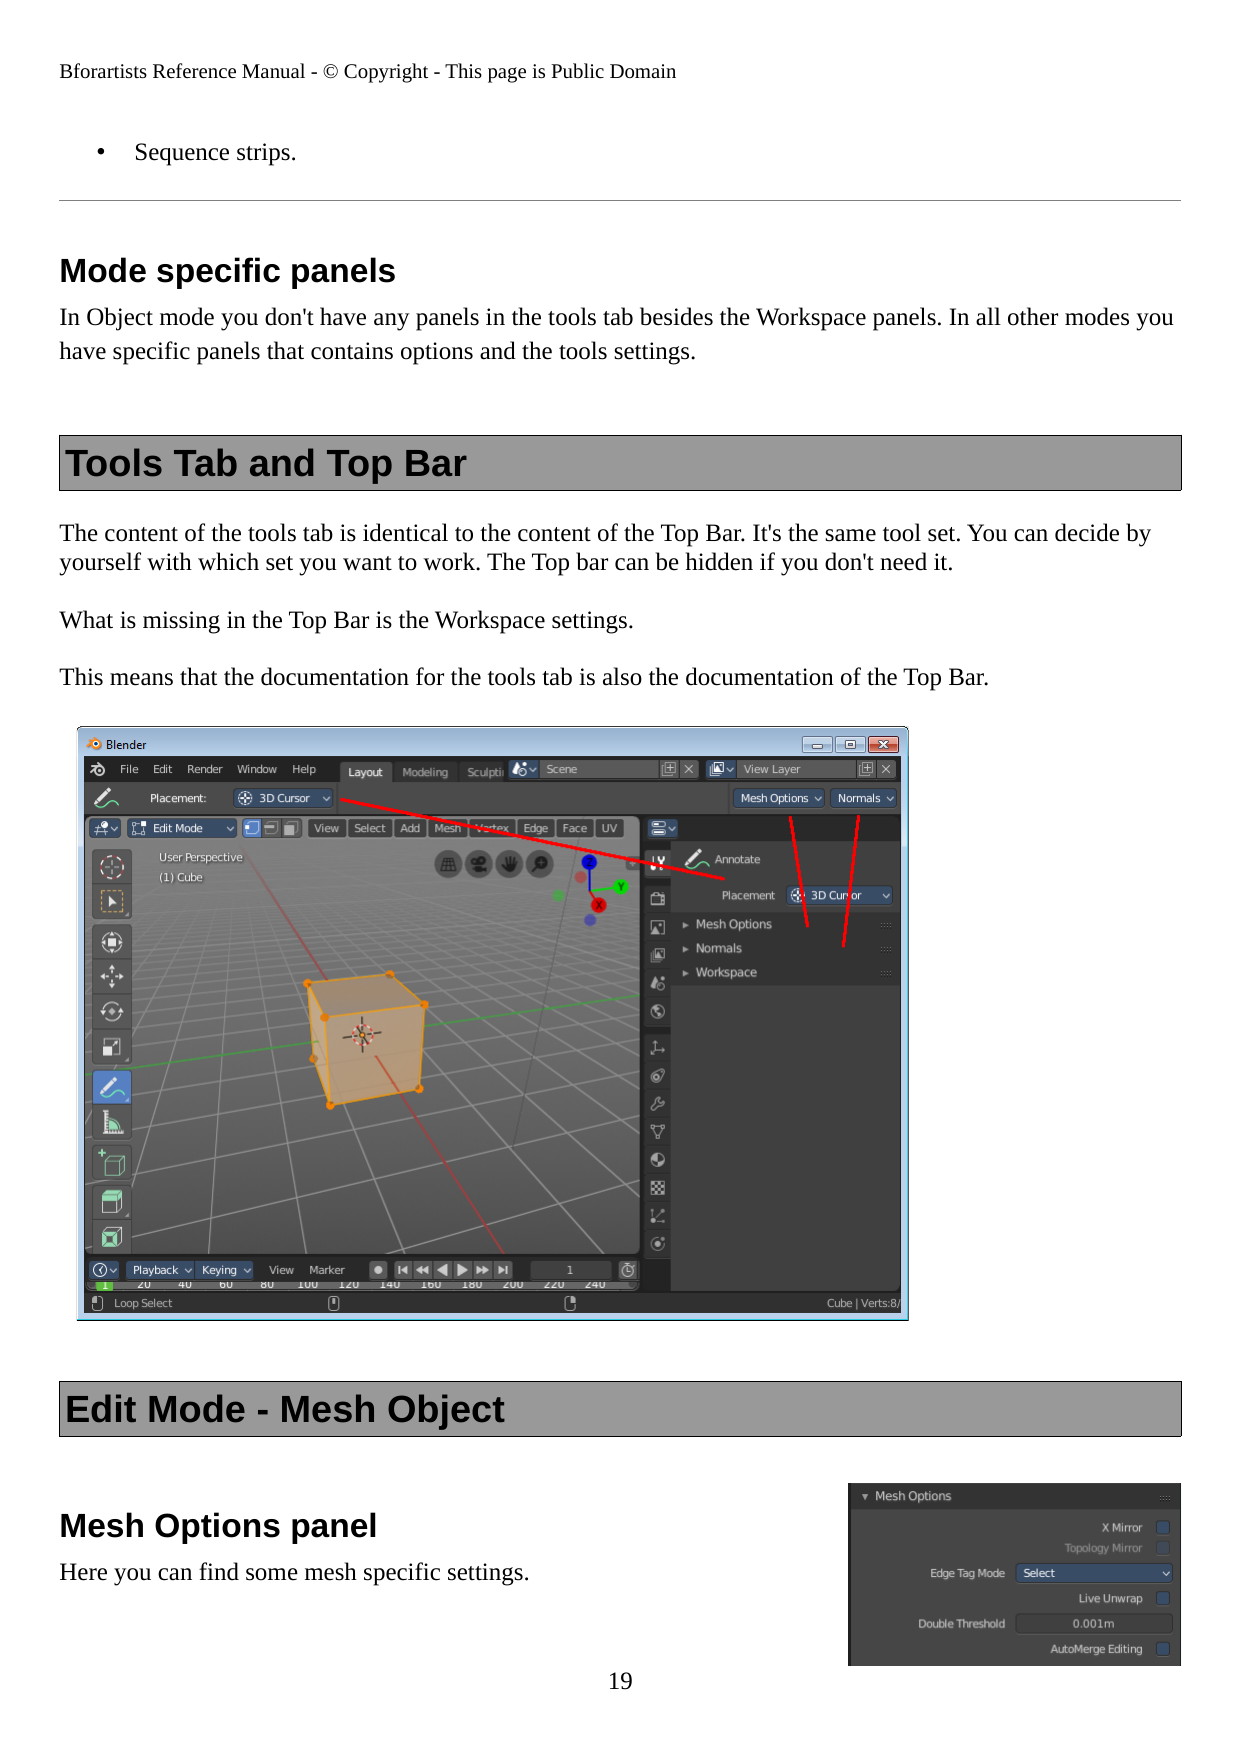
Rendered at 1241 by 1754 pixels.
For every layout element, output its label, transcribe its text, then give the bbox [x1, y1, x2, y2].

picture [848, 1483, 1182, 1666]
table_header Tools Tab and Top Bar [60, 436, 1181, 490]
picture [76, 726, 909, 1321]
text The content of the tools tab is identical to the content of the Top Bar. It's the same tool set. You can decide by yourself with which set you want to work. The Top bar can be hidden if you don't need it. [59, 518, 1181, 576]
text This means that the documentation for the tools tab is also the documentation of the Top Bar. [59, 662, 1181, 691]
subtitle Mesh Options panel [59, 1506, 848, 1545]
table_header Edit Mode - Mesh Object [60, 1382, 1181, 1436]
text In Object mode you don't have any panels in the tools tab besides the Workspace panels. In all other modes you have specific panels that contains options and the tools settings. [59, 302, 1181, 365]
text Here you can find some mesh specific settings. [59, 1557, 848, 1586]
text What is missing in the Top Bar is the Workspace settings. [59, 605, 1181, 633]
list Sequence strips. [97, 137, 1181, 165]
subtitle Mode specific panels [59, 251, 1181, 289]
